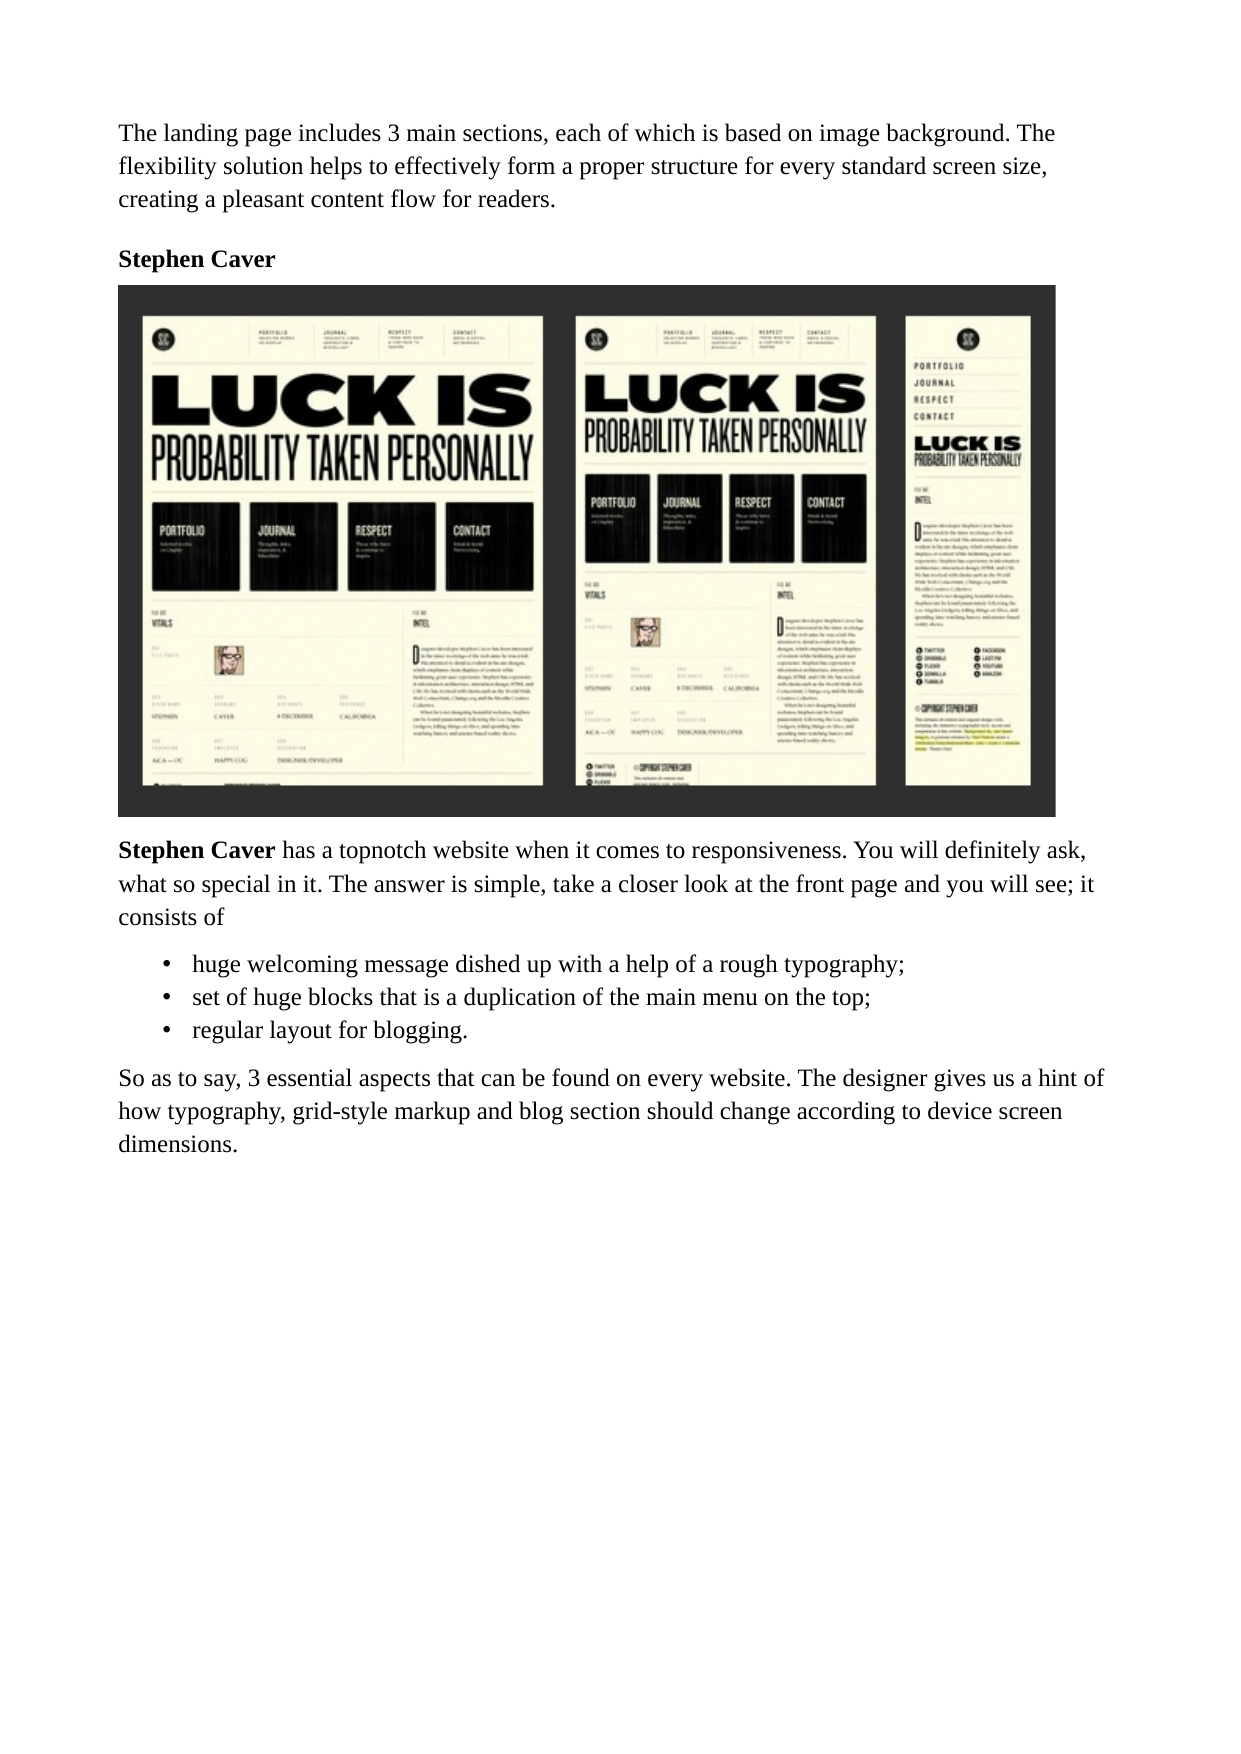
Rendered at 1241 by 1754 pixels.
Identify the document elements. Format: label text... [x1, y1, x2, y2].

text So as to say, 3 essential aspects that can be found on every website. The designer gives us a hint of how typography, grid-style markup and blog section should change according to device screen dimensions. [118, 1063, 1122, 1158]
list set of huge blocks that is a duplication of the main menu on the top; [162, 982, 1122, 1011]
list huge welcoming message dished up with a help of a rough typography; [162, 949, 1122, 978]
list regular layout for blogging. [162, 1015, 1122, 1044]
text Stephen Caver has a topnotch website when it comes to responsiveness. You will definitely ask, what so special in it. The answer is simple, take a closer look at the front page and you will see; it consists of [118, 836, 1122, 930]
subtitle Stephen Caver [118, 244, 1122, 273]
picture [118, 285, 1056, 817]
text The landing page includes 3 main sections, each of which is based on image background. The flexibility solution helps to effectively form a proper structure for every standard screen size, creating a pleasant content flow for readers. [118, 118, 1122, 213]
